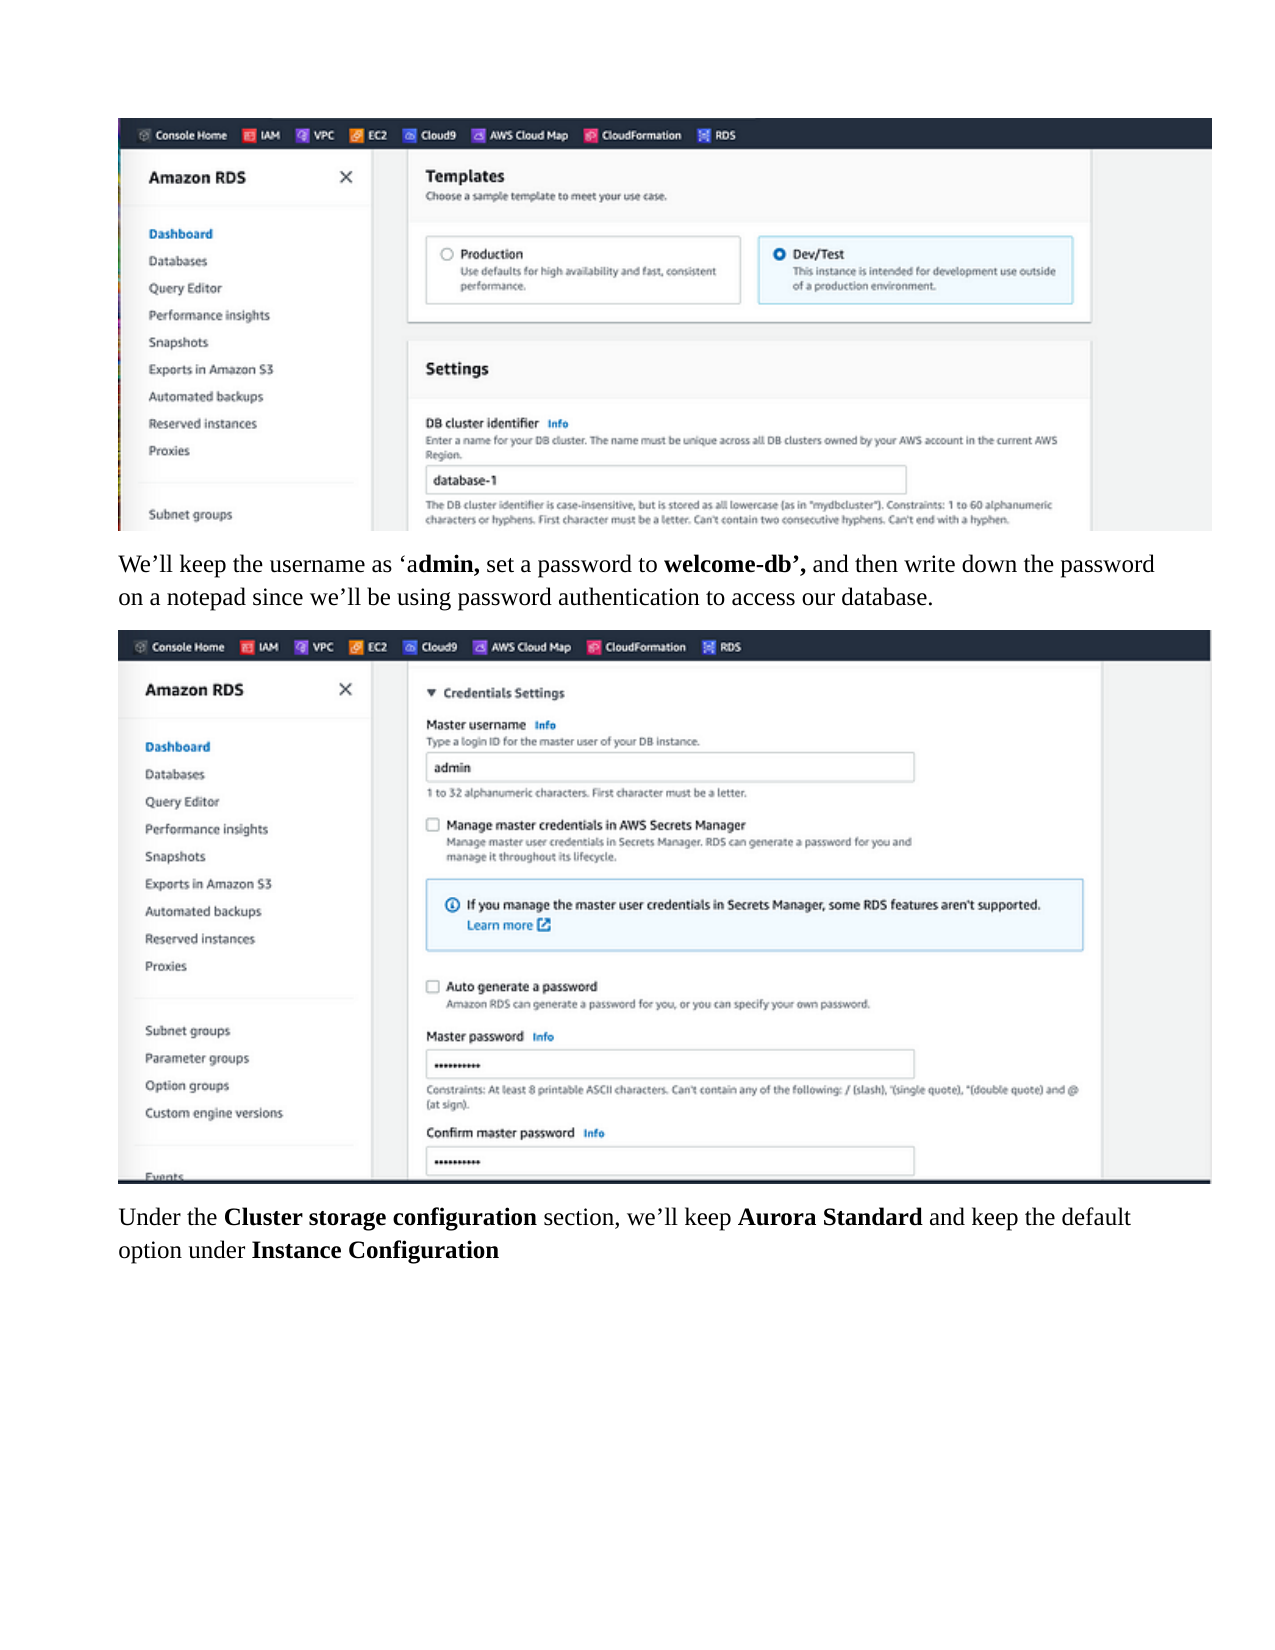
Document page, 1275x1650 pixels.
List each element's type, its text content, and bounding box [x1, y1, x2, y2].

text Under the Cluster storage configuration section, we’ll keep Aurora Standard and keep the default option under Instance Configuration [118, 1202, 1157, 1264]
picture [118, 630, 1212, 1184]
text We’ll keep the username as ‘admin, set a password to welcome-db’, and then write down the password on a notepad since we’ll be using password authentication to access our database. [118, 549, 1157, 611]
picture [118, 118, 1212, 531]
